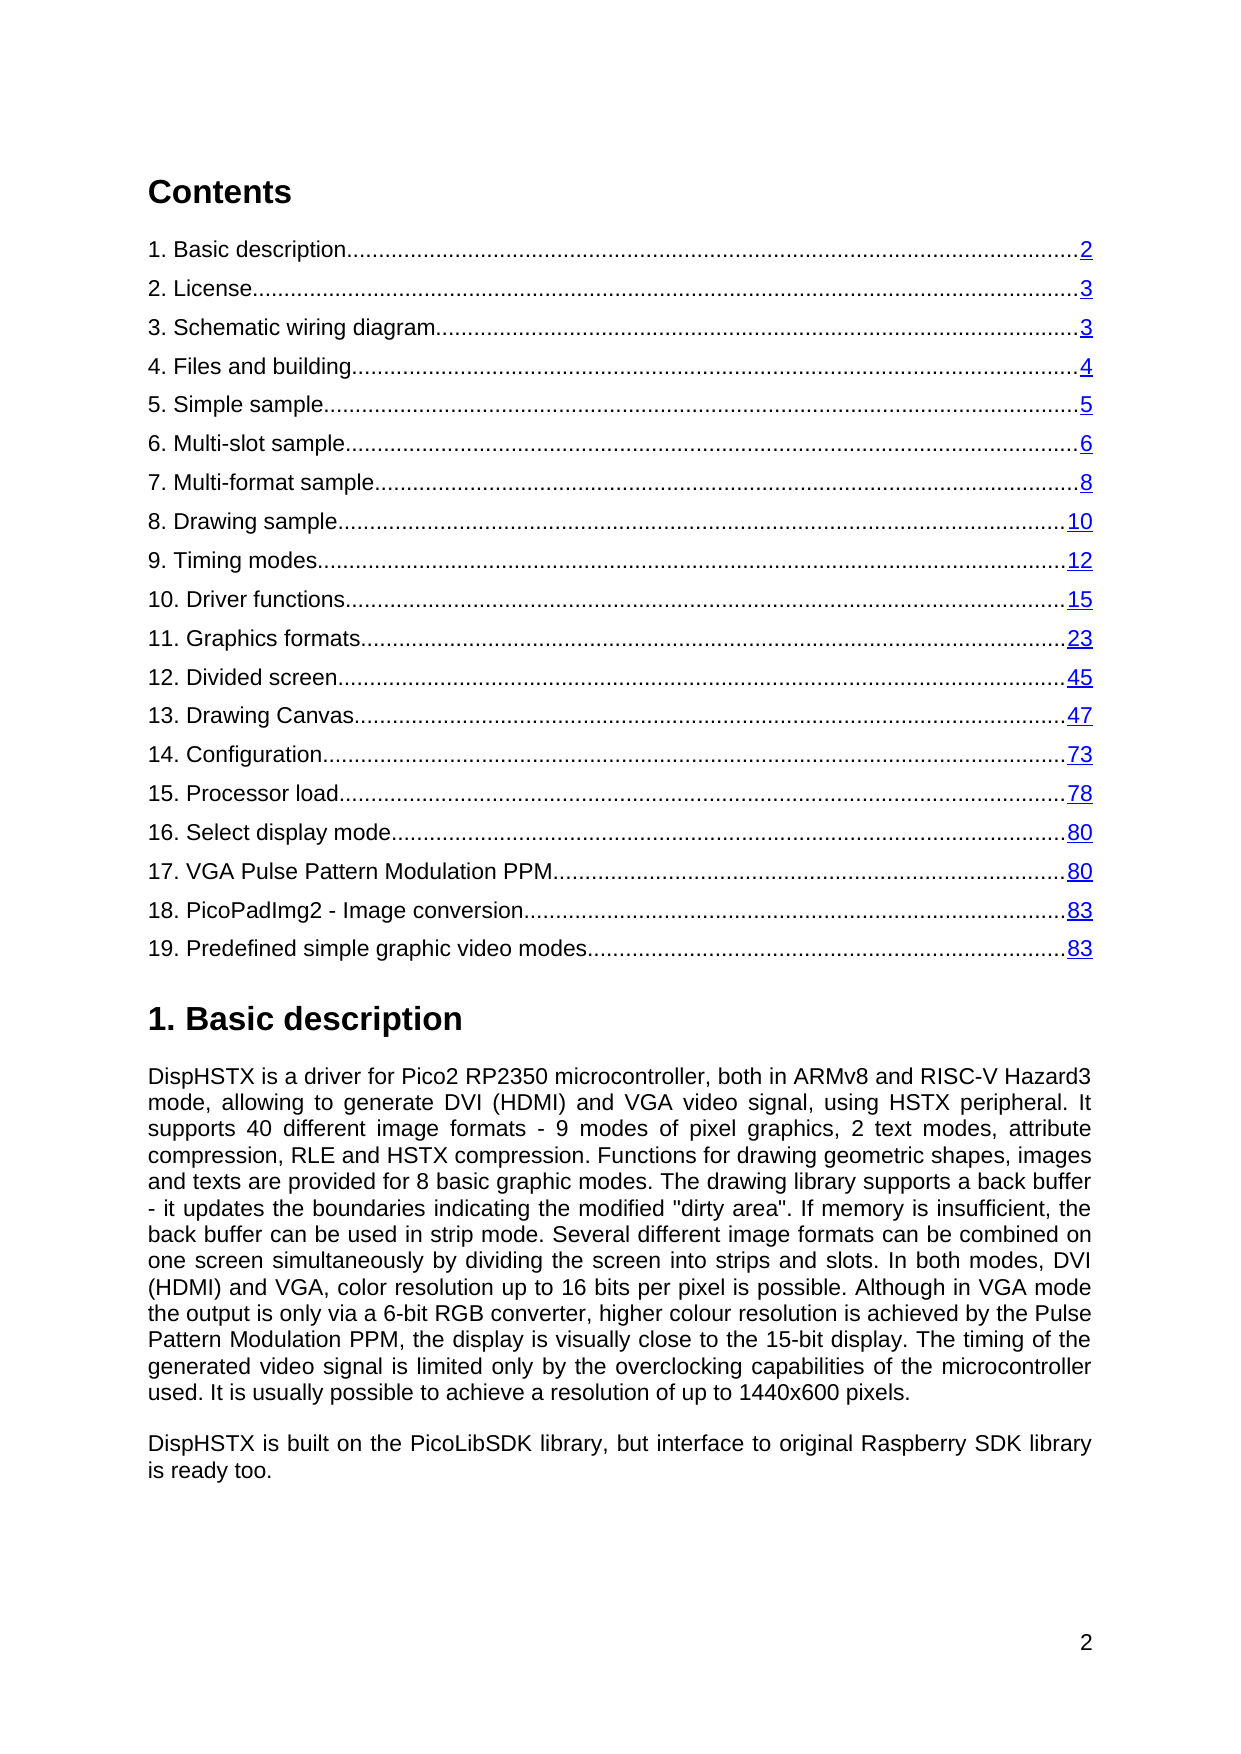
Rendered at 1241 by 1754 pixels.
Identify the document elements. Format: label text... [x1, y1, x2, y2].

text 12. Divided screen 45 [148, 663, 1093, 690]
text DispHSTX is built on the PicoLibSDK library, but interface to original Raspberry SDK library is ready too. [148, 1430, 1093, 1483]
text Contents [148, 173, 1093, 211]
text 17. VGA Pulse Pattern Modulation PPM 80 [148, 858, 1093, 884]
text 19. Predefined simple graphic video modes 83 [148, 935, 1093, 962]
text 13. Drawing Canvas 47 [148, 702, 1093, 729]
text 18. PicoPadImg2 - Image conversion 83 [148, 897, 1093, 923]
text 11. Graphics formats 23 [148, 624, 1093, 651]
text 14. Configuration 73 [148, 741, 1093, 767]
text 10. Driver functions 15 [148, 586, 1093, 612]
text 15. Processor load 78 [148, 780, 1093, 806]
text 16. Select display mode 80 [148, 819, 1093, 845]
text 6. Multi-slot sample 6 [148, 430, 1093, 457]
text 9. Timing modes 12 [148, 547, 1093, 573]
subtitle Basic description [148, 999, 1093, 1038]
text 1. Basic description 2 [148, 236, 1093, 262]
text DispHSTX is a driver for Pico2 RP2350 microcontroller, both in ARMv8 and RISC-V Hazard3 mode, allowing to generate DVI (HDMI) and VGA video signal, using HSTX peripheral. It supports 40 different image formats - 9 modes of pixel graphics, 2 text modes, attribute compression, RLE and HSTX compression. Functions for drawing geometric shapes, images and texts are provided for 8 basic graphic modes. The drawing library supports a back buffer - it updates the boundaries indicating the modified "dirty area". If memory is insufficient, the back buffer can be used in strip mode. Several different image formats can be combined on one screen simultaneously by dividing the screen into strips and slots. In both modes, DVI (HDMI) and VGA, color resolution up to 16 bits per pixel is possible. Although in VGA mode the output is only via a 6-bit RGB converter, higher colour resolution is achieved by the Pulse Pattern Modulation PPM, the display is visually close to the 15-bit display. The timing of the generated video signal is limited only by the overclocking capabilities of the microcontroller used. It is usually possible to achieve a resolution of up to 1440x600 pixels. [148, 1063, 1093, 1405]
text 7. Multi-format sample 8 [148, 469, 1093, 496]
text 8. Drawing sample 10 [148, 508, 1093, 534]
text 5. Simple sample 5 [148, 391, 1093, 418]
text 3. Schematic wiring diagram 3 [148, 314, 1093, 340]
text 2. License 3 [148, 275, 1093, 301]
text 4. Files and building 4 [148, 353, 1093, 379]
